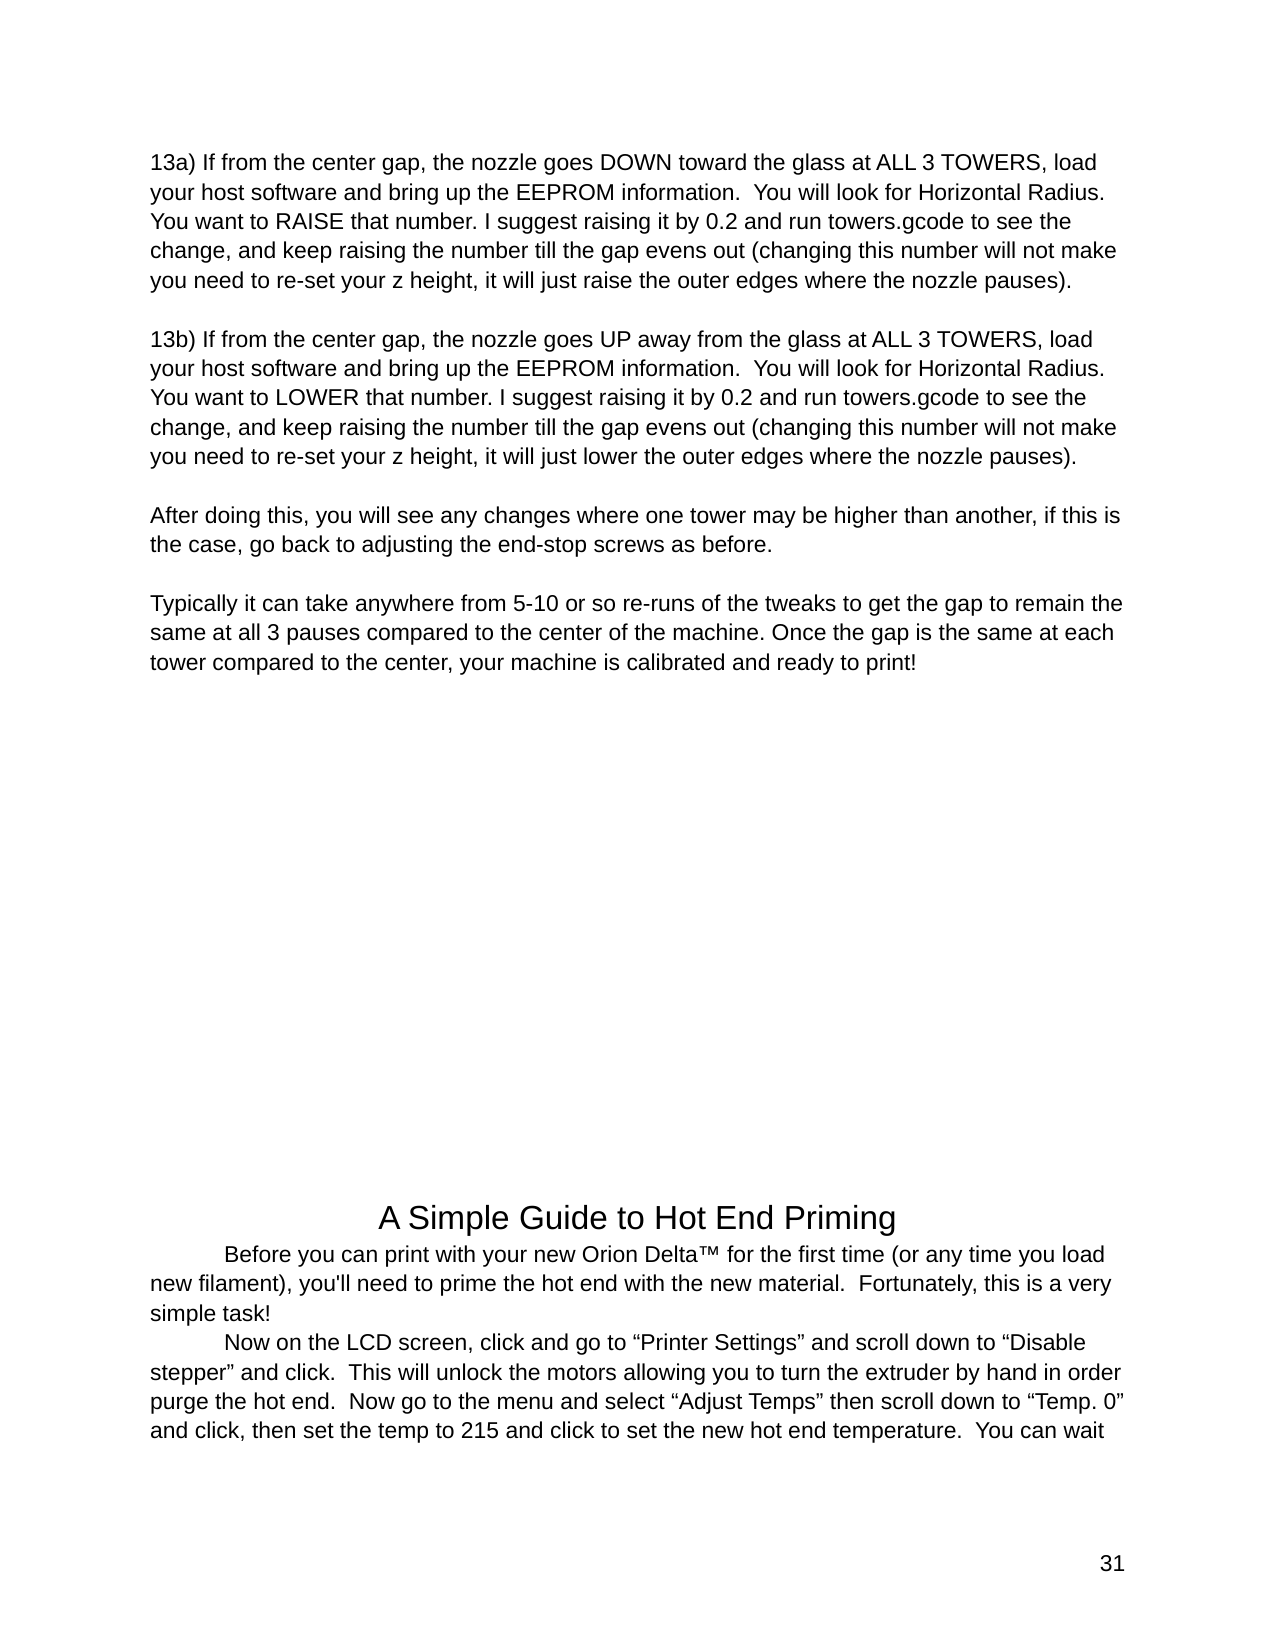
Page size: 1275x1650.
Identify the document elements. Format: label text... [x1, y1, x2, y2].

text Now on the LCD screen, click and go to “Printer Settings” and scroll down to “Disable stepper” and click. This will unlock the motors allowing you to turn the extruder by hand in order purge the hot end. Now go to the menu and select “Adjust Temps” then scroll down to “Temp. 0” and click, then set the temp to 215 and click to set the new hot end temperature. You can wait [150, 1330, 1125, 1444]
text 13a) If from the center gap, the nozzle goes DOWN toward the glass at ALL 3 TOWERS, load your host software and bring up the EEPROM information. You will look for Horizontal Radius. You want to RAISE that number. I suggest raising it by 0.2 and run towers.gcode to see the change, and keep raising the number till the gap evens out (changing this number will not make you need to re-set your z height, it will just raise the outer edges where the nozzle pauses). [150, 150, 1125, 293]
text Before you can print with your new Orion Delta™ for the first time (or any time you load new filament), you'll need to prime the hot end with the new material. Fortunately, this is a very simple task! [150, 1242, 1125, 1326]
text 13b) If from the center gap, the nozzle goes UP away from the glass at ALL 3 TOWERS, load your host software and bring up the EEPROM information. You will look for Horizontal Radius. You want to LOWER that number. I suggest raising it by 0.2 and run towers.gcode to see the change, and keep raising the number till the gap evens out (changing this number will not make you need to re-set your z height, it will just lower the outer edges where the nozzle pauses). [150, 326, 1125, 469]
text After doing this, you will see any changes where one tower may be higher than another, if this is the case, go back to adjusting the end-stop screws as before. [150, 502, 1125, 557]
subtitle A Simple Guide to Hot End Priming [150, 1199, 1125, 1236]
text Typically it can take anywhere from 5-10 or so re-runs of the tweaks to get the gap to remain the same at all 3 pauses compared to the center of the machine. Once the gap is the same at each tower compared to the center, your machine is calibrated and ready to print! [150, 591, 1125, 675]
